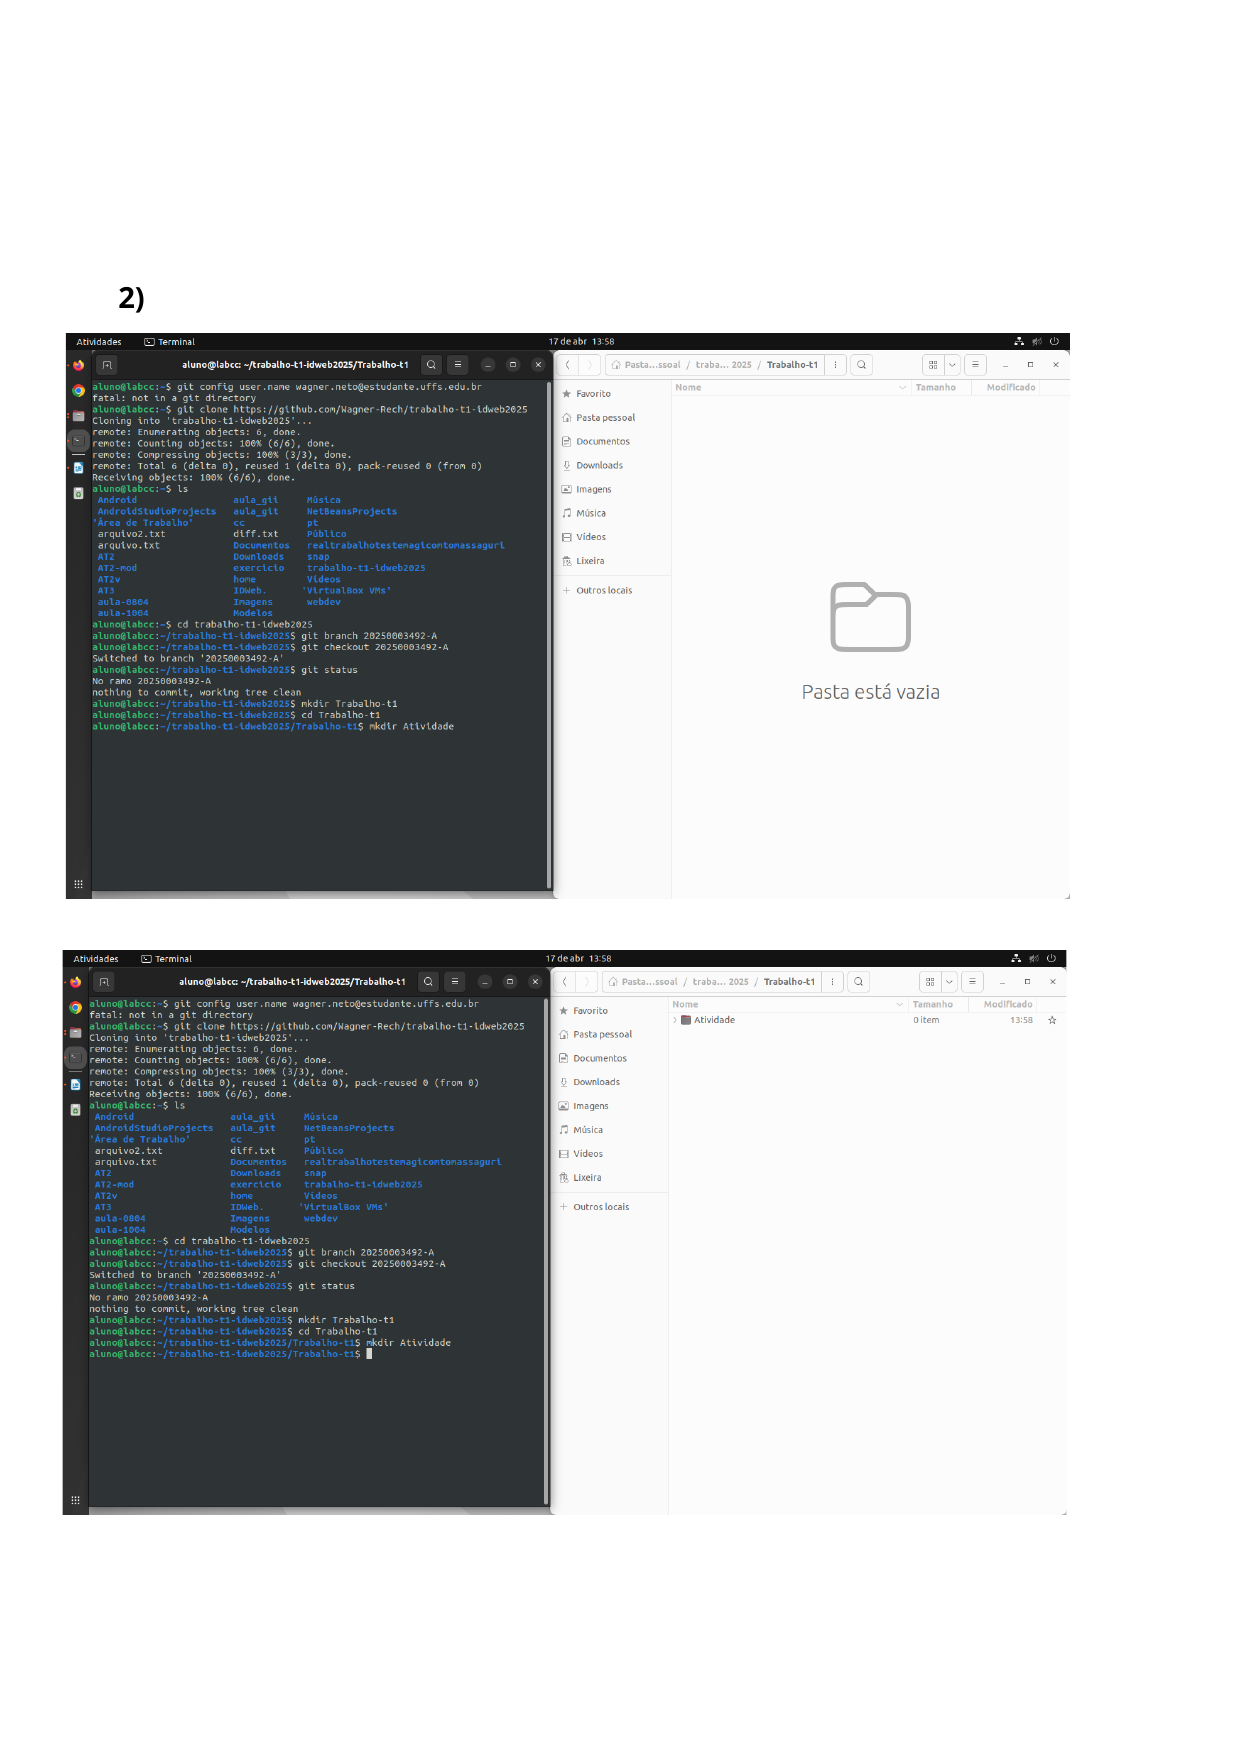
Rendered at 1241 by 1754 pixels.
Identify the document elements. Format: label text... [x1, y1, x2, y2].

picture [65, 333, 1070, 899]
picture [62, 950, 1067, 1515]
text 2) [118, 277, 1122, 317]
